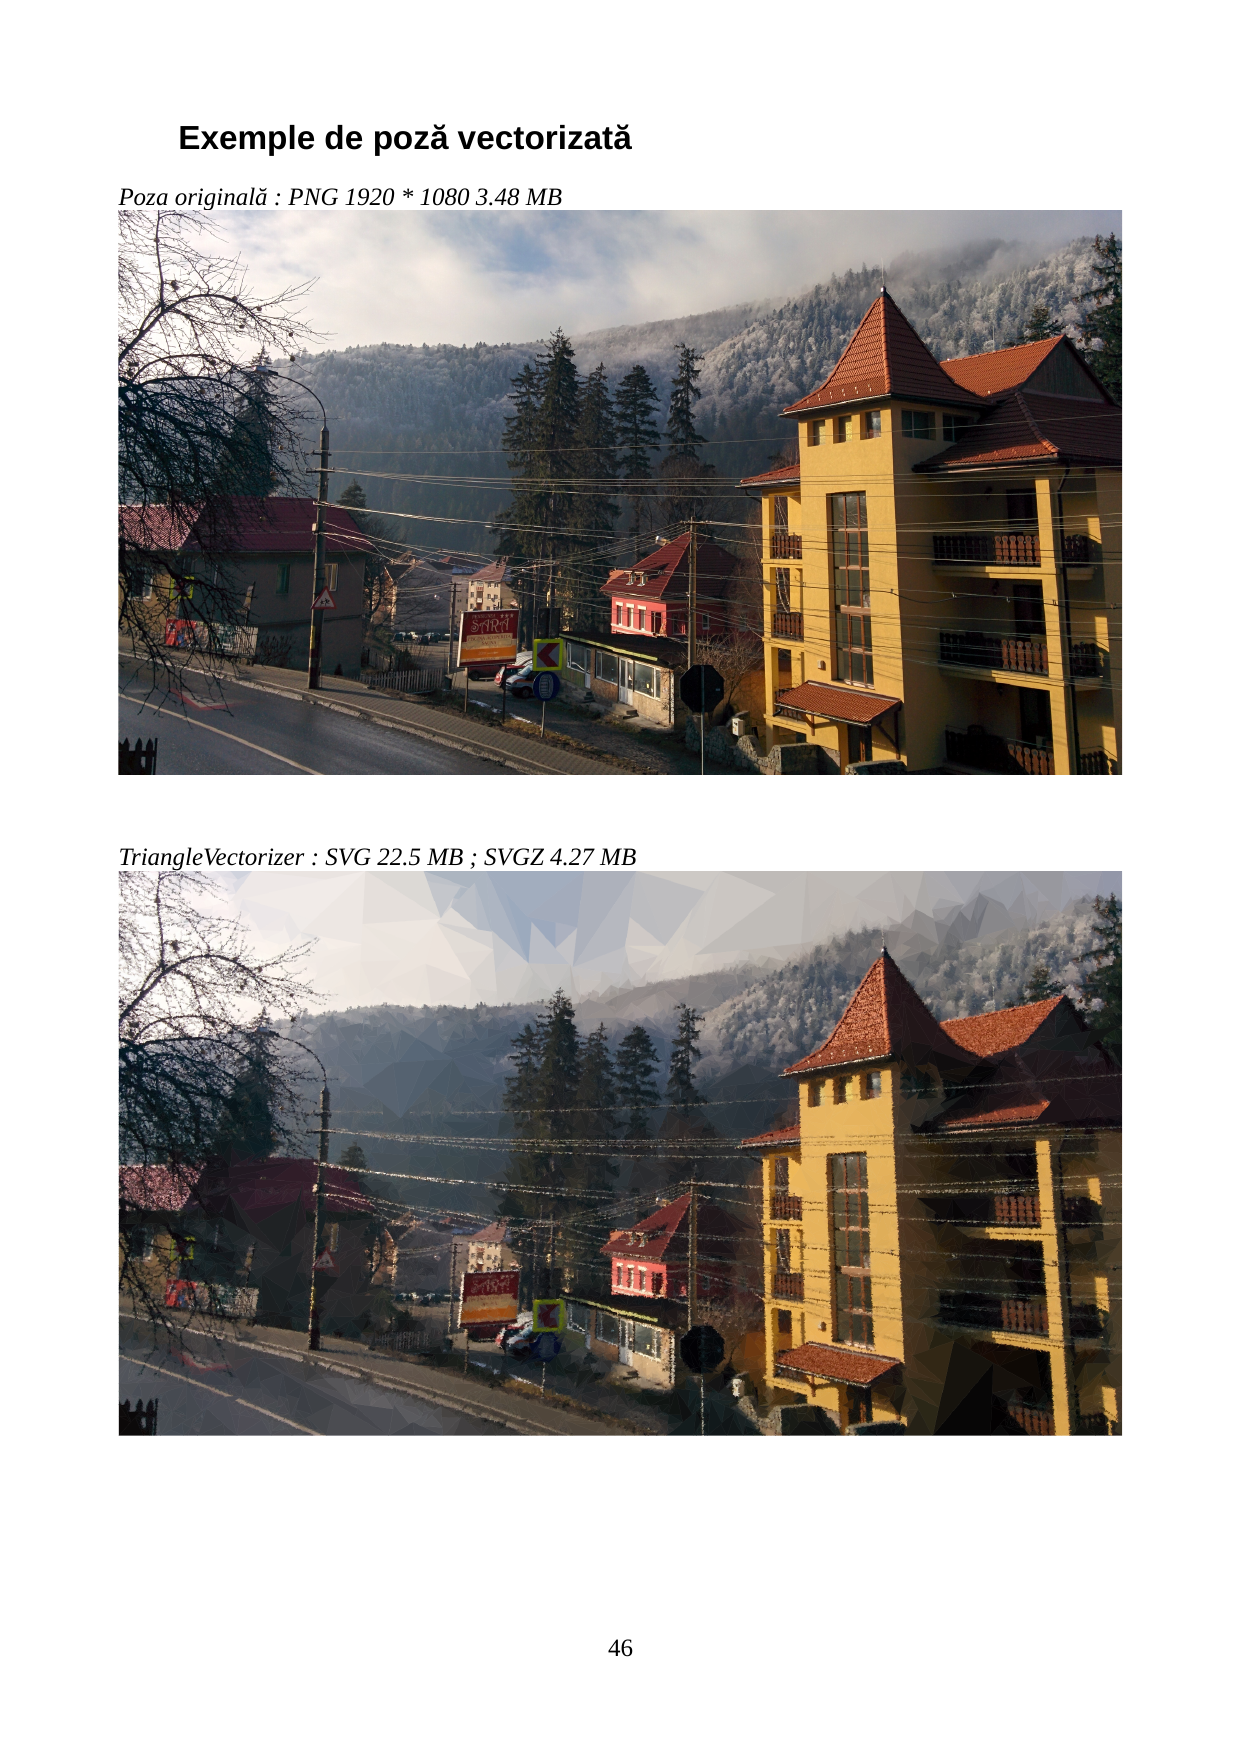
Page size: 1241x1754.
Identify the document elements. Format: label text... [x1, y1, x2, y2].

text TriangleVectorizer : SVG 22.5 MB ; SVGZ 4.27 MB [118, 842, 1122, 871]
text Poza originală : PNG 1920 * 1080 3.48 MB [118, 182, 1122, 210]
picture [118, 871, 1123, 1436]
subtitle Exemple de poză vectorizată [118, 118, 1122, 157]
picture [118, 210, 1123, 775]
